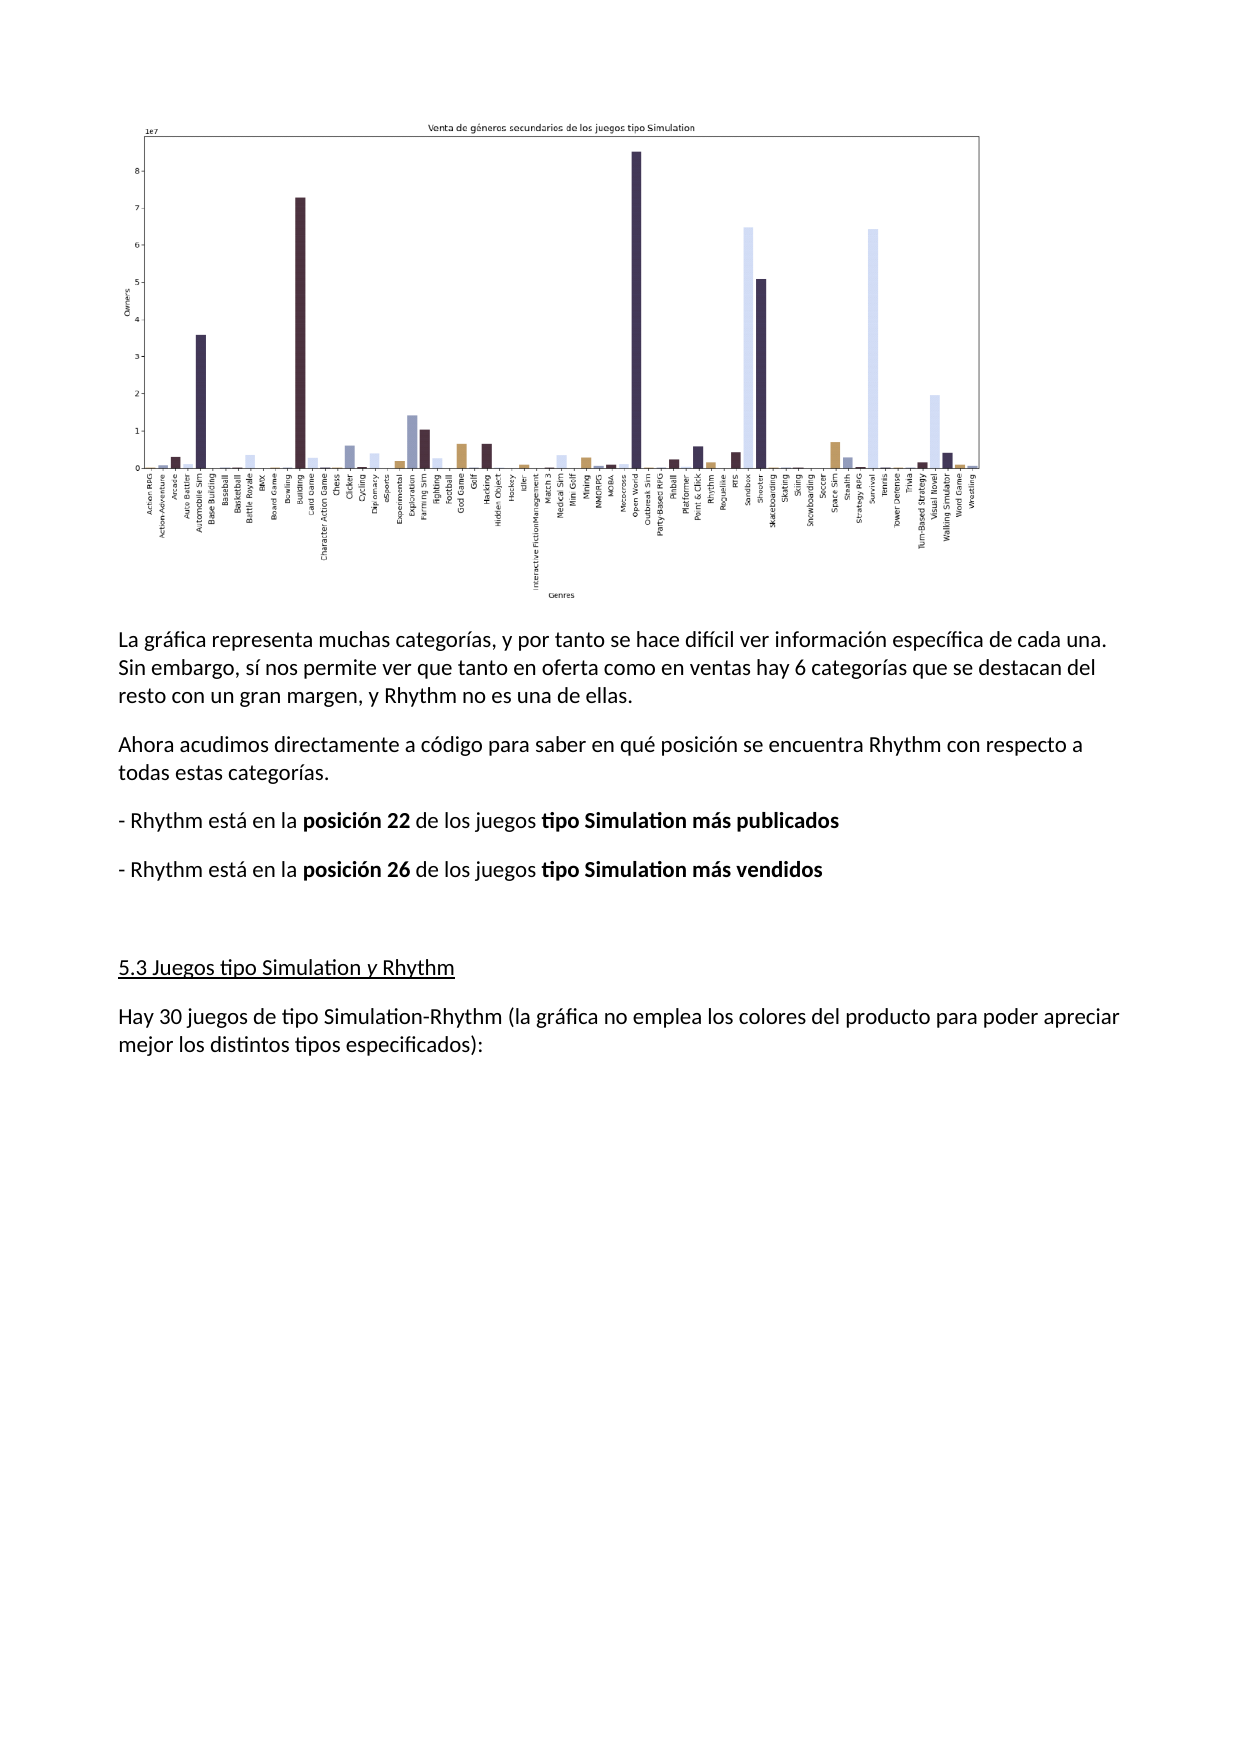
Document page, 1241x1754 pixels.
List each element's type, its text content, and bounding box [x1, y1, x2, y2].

text - Rhythm está en la posición 22 de los juegos tipo Simulation más publicados [118, 807, 1122, 835]
text 5.3 Juegos tipo Simulation y Rhythm [118, 953, 1122, 981]
text La gráfica representa muchas categorías, y por tanto se hace difícil ver información específica de cada una. Sin embargo, sí nos permite ver que tanto en oferta como en ventas hay 6 categorías que se destacan del resto con un gran margen, y Rhythm no es una de ellas. [118, 625, 1122, 709]
text - Rhythm está en la posición 26 de los juegos tipo Simulation más vendidos [118, 856, 1122, 883]
text Ahora acudimos directamente a código para saber en qué posición se encuentra Rhythm con respecto a todas estas categorías. [118, 730, 1122, 786]
text Hay 30 juegos de tipo Simulation-Rhythm (la gráfica no emplea los colores del producto para poder apreciar mejor los distintos tipos especificados): [118, 1002, 1122, 1058]
